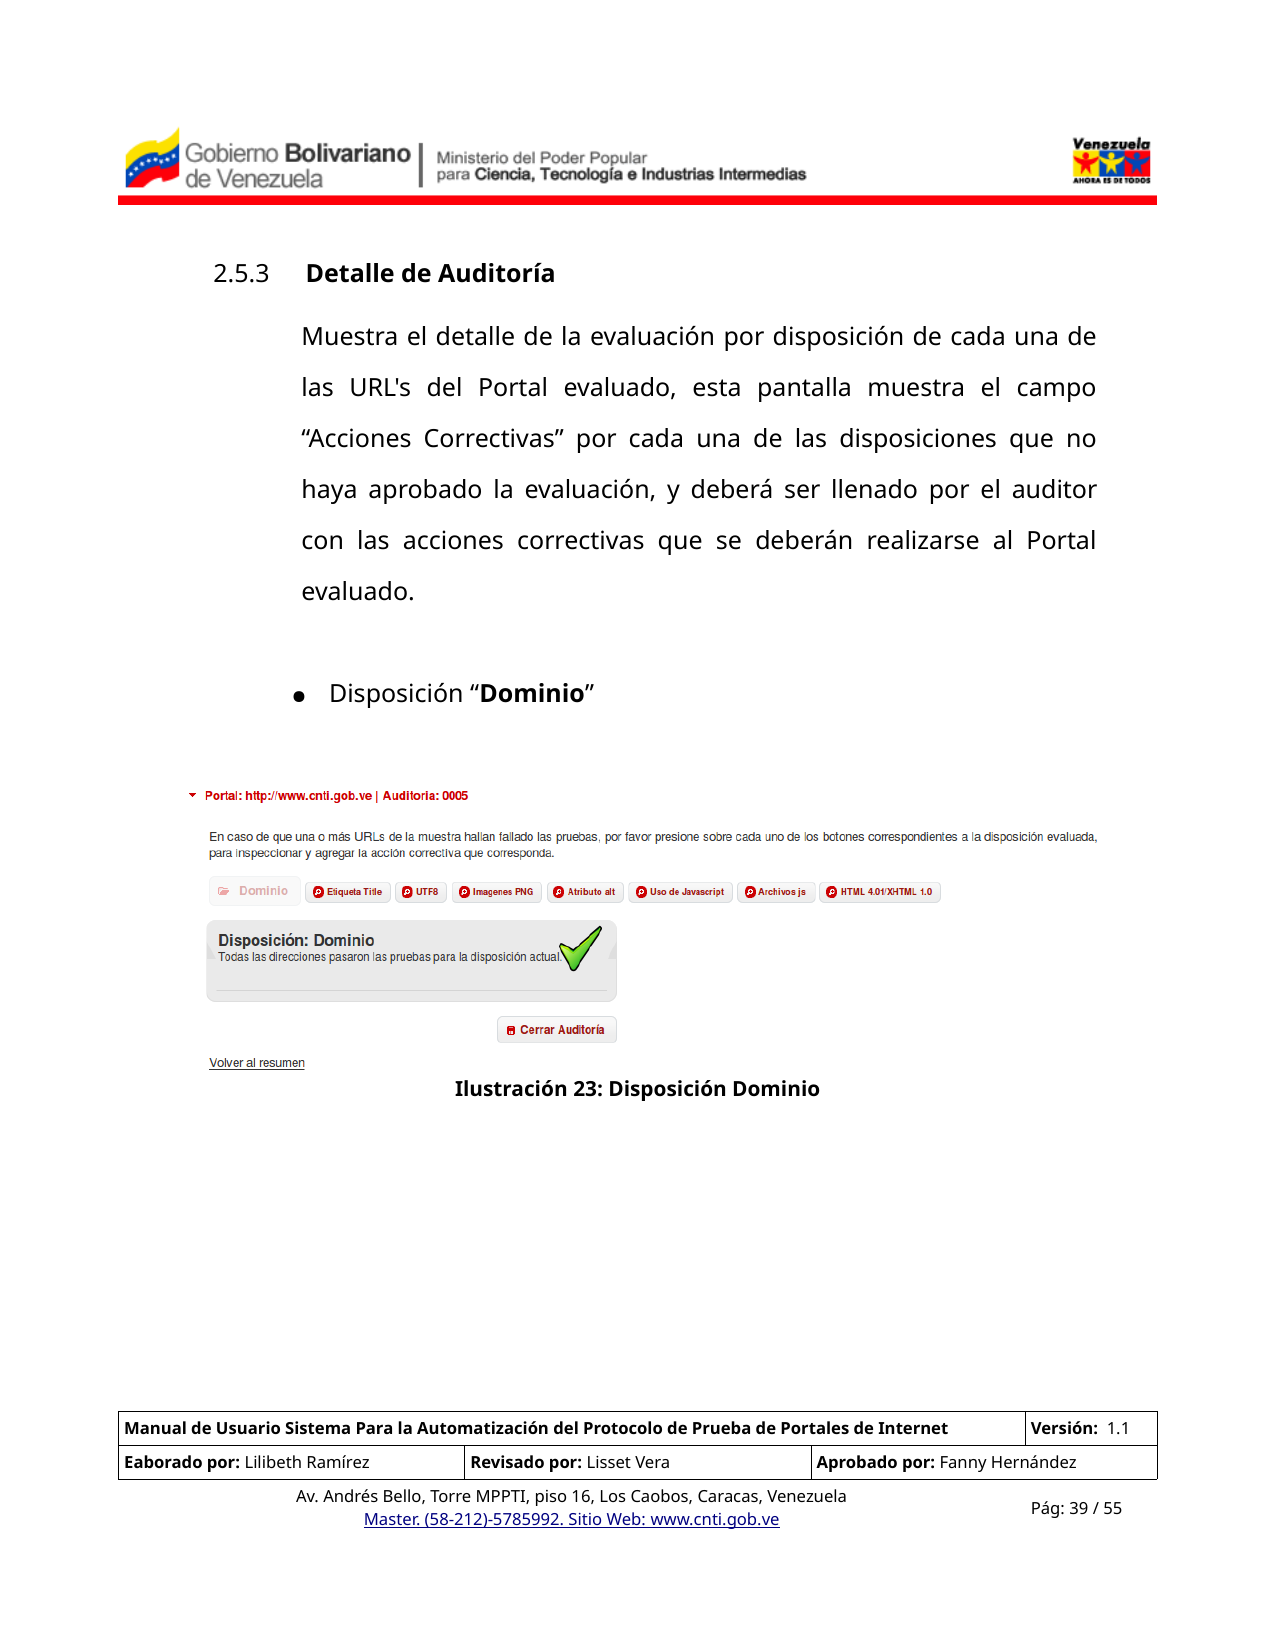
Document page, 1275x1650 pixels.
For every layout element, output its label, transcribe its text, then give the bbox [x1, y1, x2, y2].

picture [118, 119, 1157, 205]
list Disposición “Dominio” [291, 675, 1109, 709]
text Ilustración 23: Disposición Dominio [160, 790, 1115, 1102]
picture [187, 787, 1100, 1074]
subtitle Detalle de Auditoría [118, 255, 1157, 289]
text Muestra el detalle de la evaluación por disposición de cada una de las URL's del Portal evaluado, esta pantalla muestra el campo “Acciones Correctivas” por cada una de las disposiciones que no haya aprobado la evaluación, y deberá ser llenado por el auditor con las acciones correctivas que se deberán realizarse al Portal evaluado. [301, 318, 1098, 607]
